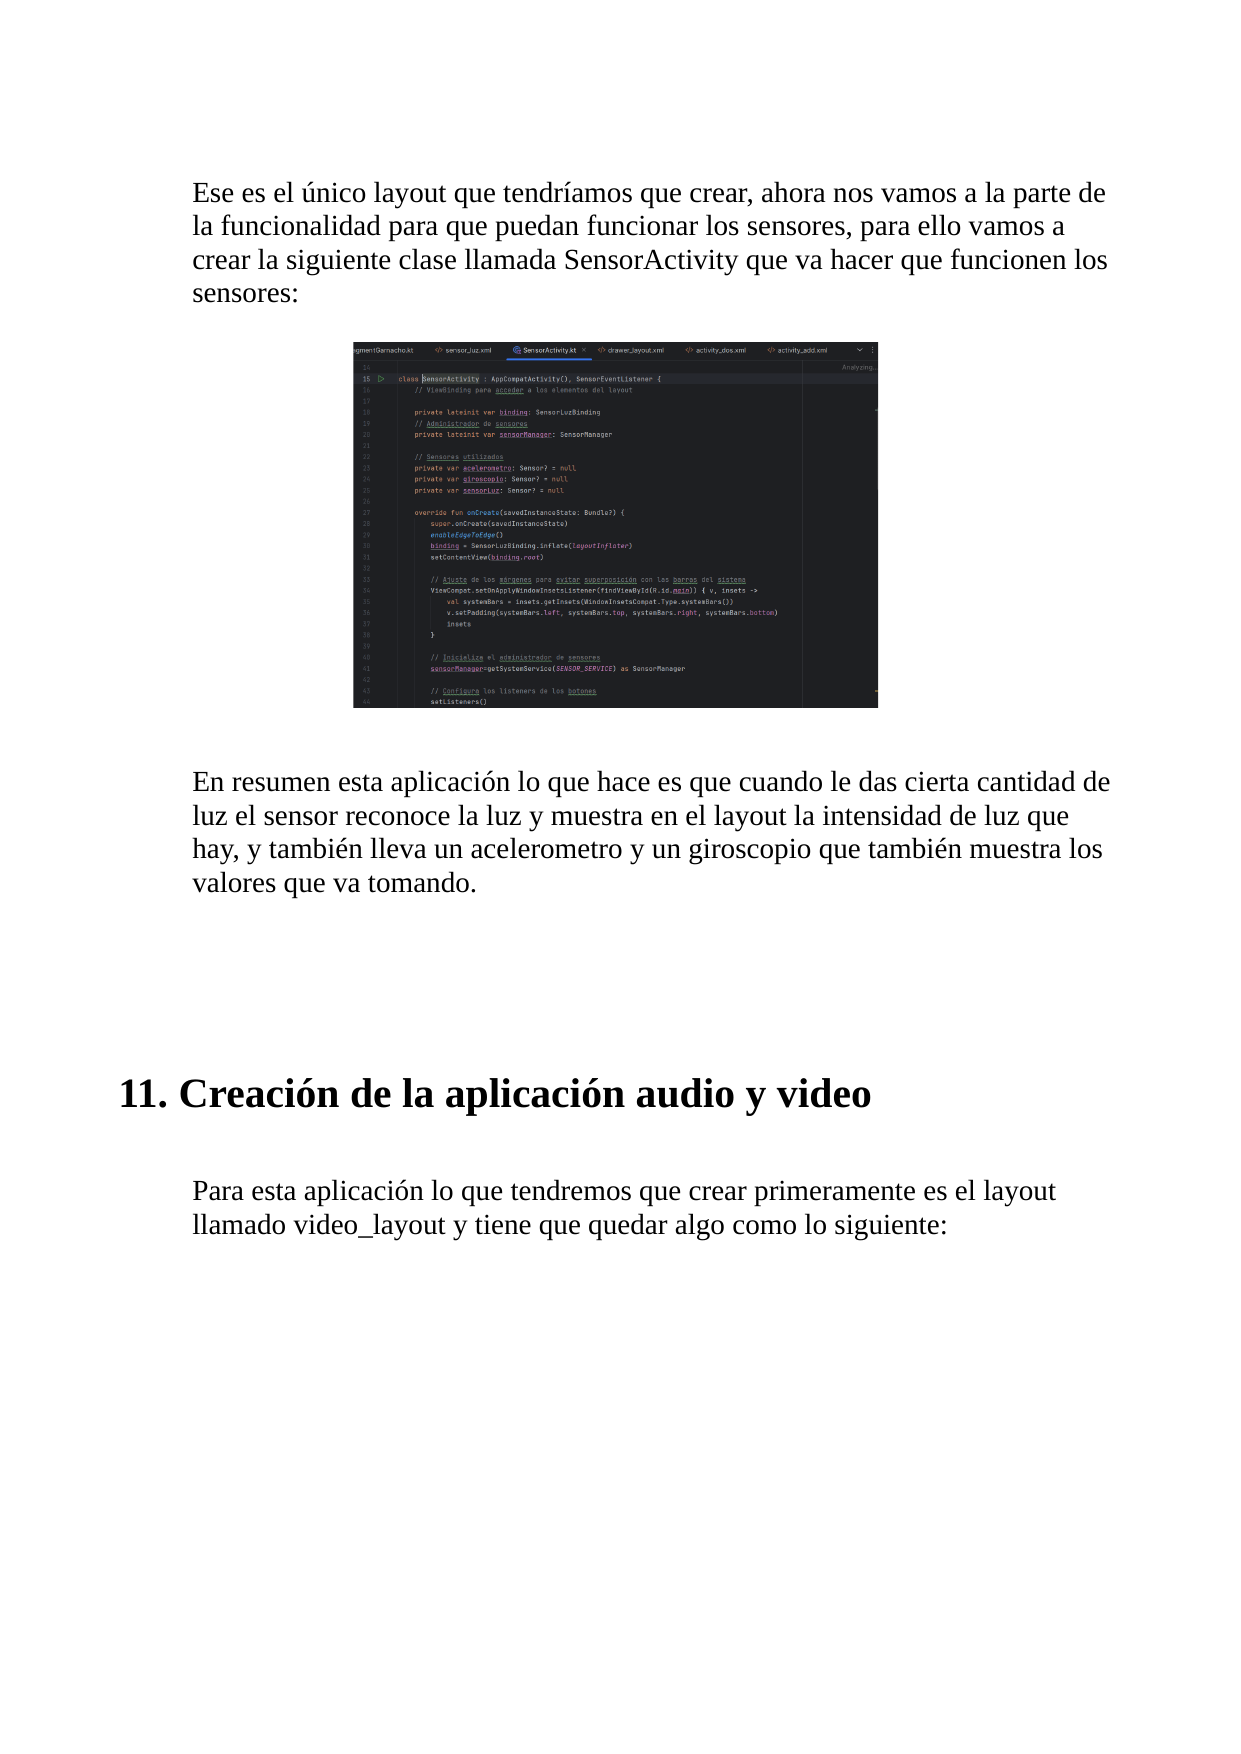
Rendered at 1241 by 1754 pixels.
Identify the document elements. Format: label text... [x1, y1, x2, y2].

text Para esta aplicación lo que tendremos que crear primeramente es el layout llamado video_layout y tiene que quedar algo como lo siguiente: [118, 1173, 1122, 1240]
picture [353, 342, 879, 708]
text 11. Creación de la aplicación audio y video [118, 1069, 1122, 1117]
text Ese es el único layout que tendríamos que crear, ahora nos vamos a la parte de la funcionalidad para que puedan funcionar los sensores, para ello vamos a crear la siguiente clase llamada SensorActivity que va hacer que funcionen los sensores: [118, 175, 1122, 309]
text En resumen esta aplicación lo que hace es que cuando le das cierta cantidad de luz el sensor reconoce la luz y muestra en el layout la intensidad de luz que hay, y también lleva un acelerometro y un giroscopio que también muestra los valores que va tomando. [118, 764, 1122, 898]
